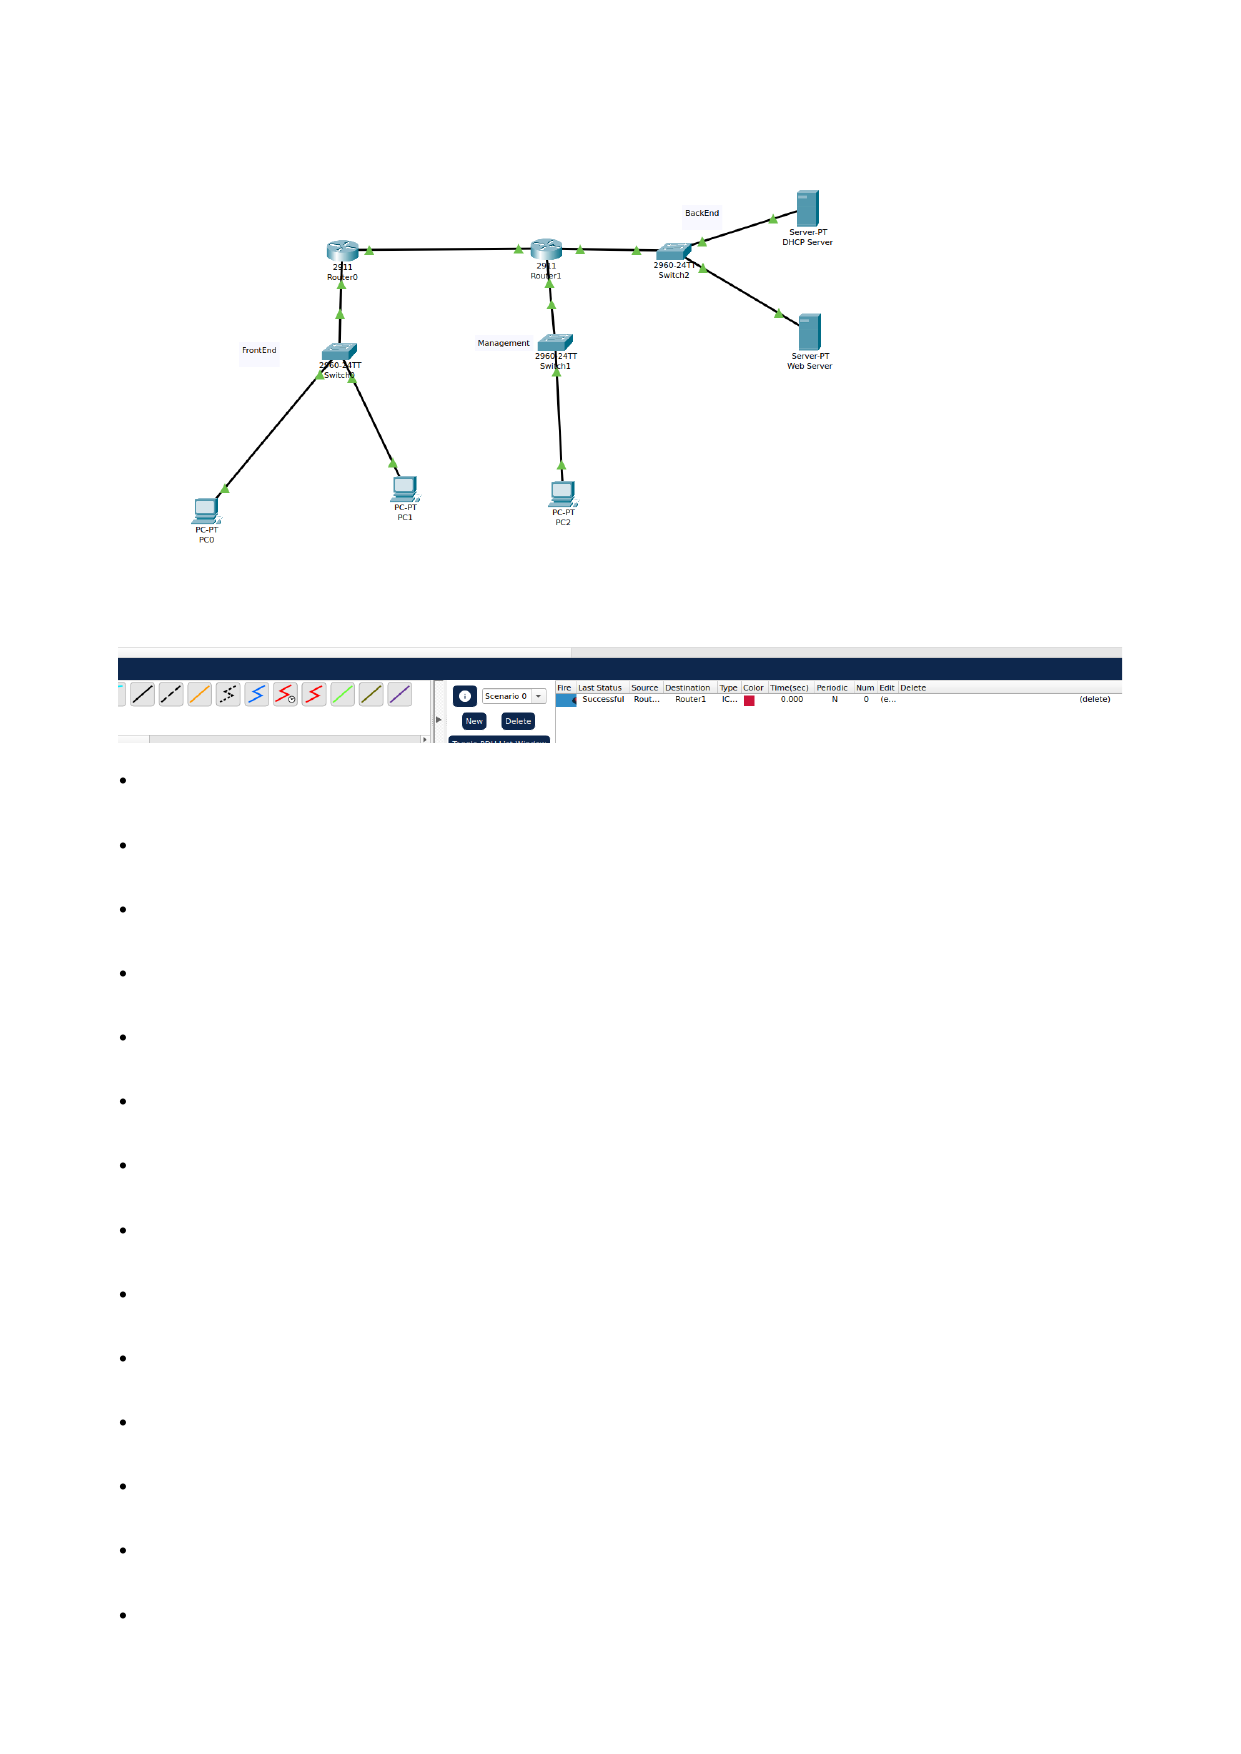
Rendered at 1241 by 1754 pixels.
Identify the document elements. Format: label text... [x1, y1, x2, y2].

text . [118, 1070, 1122, 1113]
picture [118, 176, 1123, 743]
text . [118, 1006, 1122, 1049]
text . [118, 877, 1122, 920]
text . [118, 743, 1122, 792]
text . [118, 941, 1122, 984]
text . [118, 1262, 1122, 1305]
text . [118, 1519, 1122, 1562]
text . [118, 1391, 1122, 1434]
text . [118, 1583, 1122, 1626]
text . [118, 1198, 1122, 1241]
text . [118, 1326, 1122, 1369]
text . [118, 1134, 1122, 1177]
text . [118, 1455, 1122, 1498]
text . [118, 813, 1122, 856]
